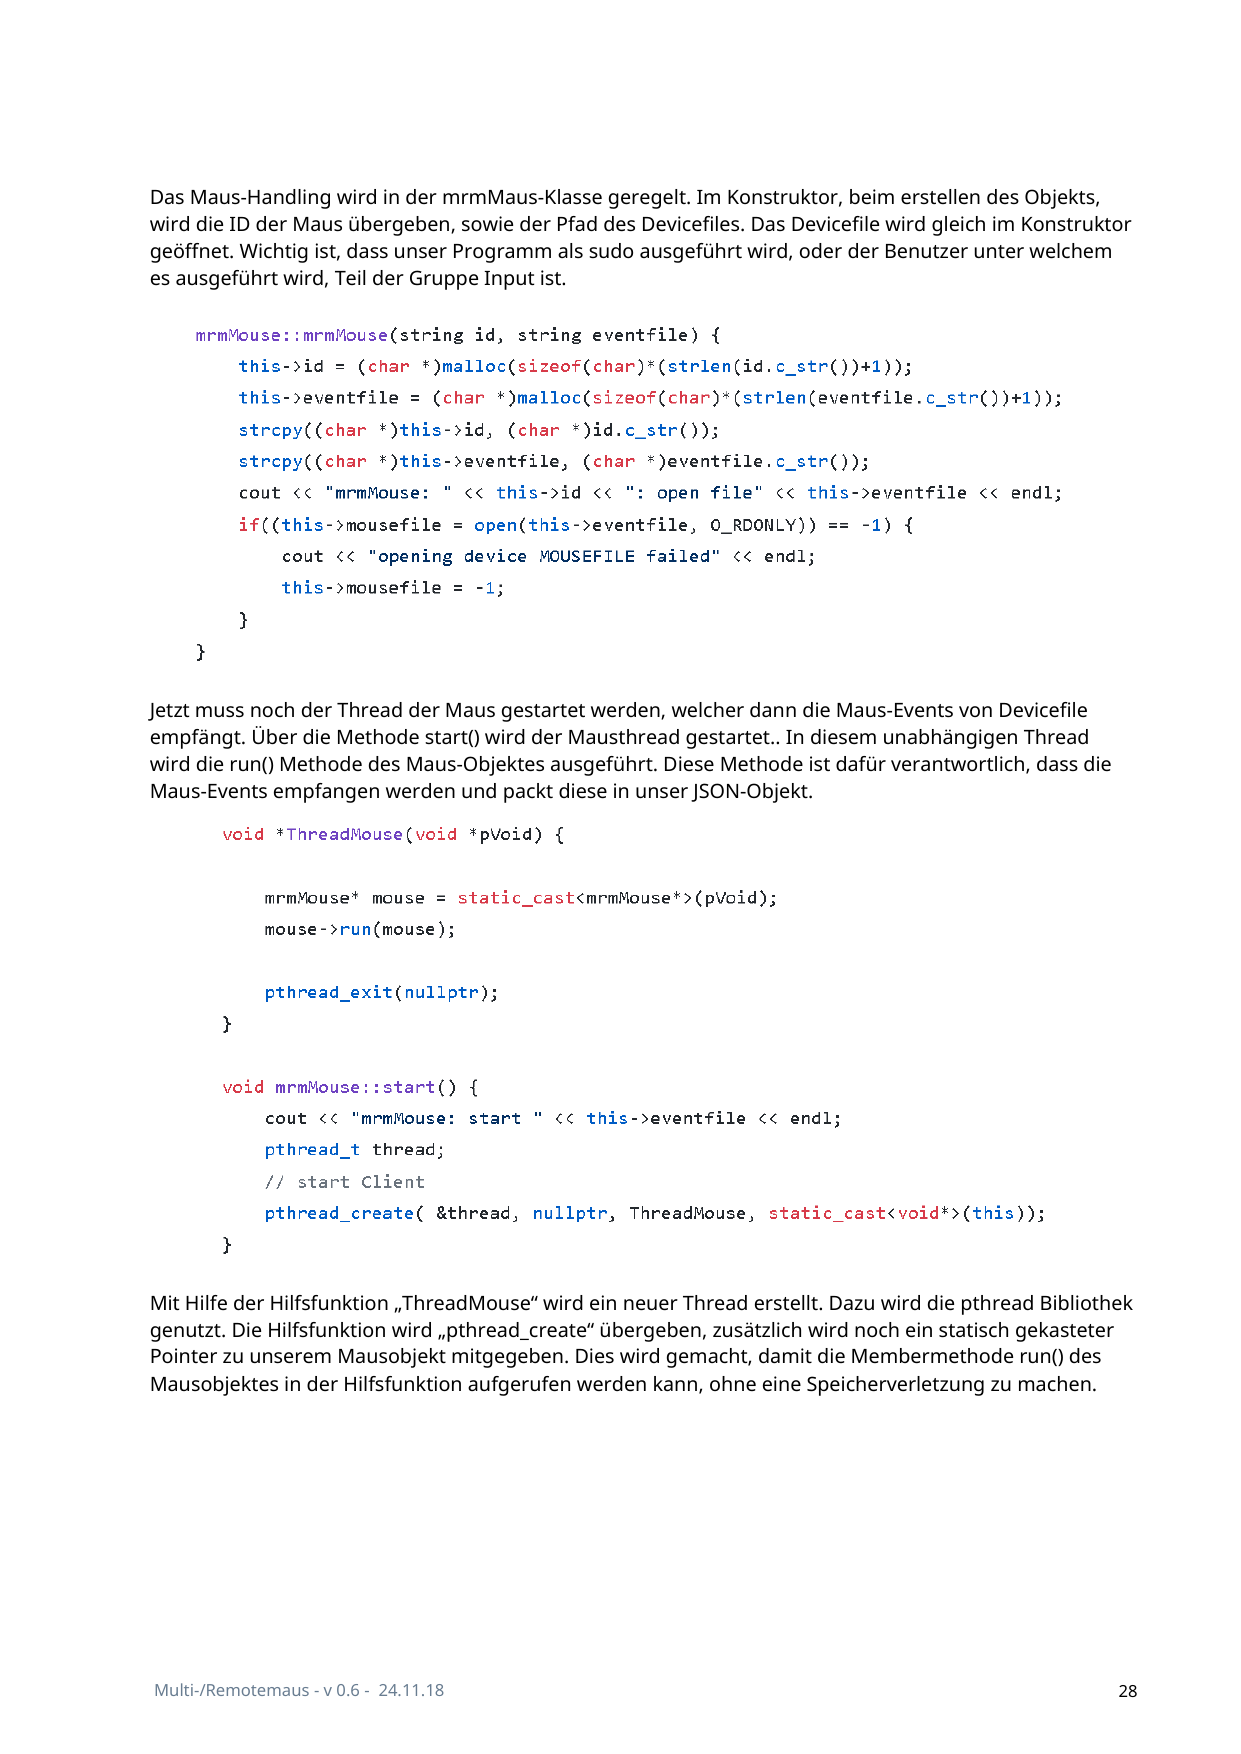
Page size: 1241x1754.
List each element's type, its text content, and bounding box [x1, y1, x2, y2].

text Jetzt muss noch der Thread der Maus gestartet werden, welcher dann die Maus-Events von Devicefile empfängt. Über die Methode start() wird der Mausthread gestartet.. In diesem unabhängigen Thread wird die run() Methode des Maus-Objektes ausgeführt. Diese Methode ist dafür verantwortlich, dass die Maus-Events empfangen werden und packt diese in unser JSON-Objekt. [149, 318, 1136, 804]
picture [207, 820, 1078, 1289]
text Mit Hilfe der Hilfsfunktion „ThreadMouse“ wird ein neuer Thread erstellt. Dazu wird die pthread Bibliothek genutzt. Die Hilfsfunktion wird „pthread_create“ übergeben, zusätzlich wird noch ein statisch gekasteter Pointer zu unserem Mausobjekt mitgegeben. Dies wird gemacht, damit die Membermethode run() des Mausobjektes in der Hilfsfunktion aufgerufen werden kann, ohne eine Speicherverletzung zu machen. [149, 804, 1136, 1397]
picture [171, 318, 1114, 697]
text Das Maus-Handling wird in der mrmMaus-Klasse geregelt. Im Konstruktor, beim erstellen des Objekts, wird die ID der Maus übergeben, sowie der Pfad des Devicefiles. Das Devicefile wird gleich im Konstruktor geöffnet. Wichtig ist, dass unser Programm als sudo ausgeführt wird, oder der Benutzer unter welchem es ausgeführt wird, Teil der Gruppe Input ist. [149, 183, 1136, 291]
